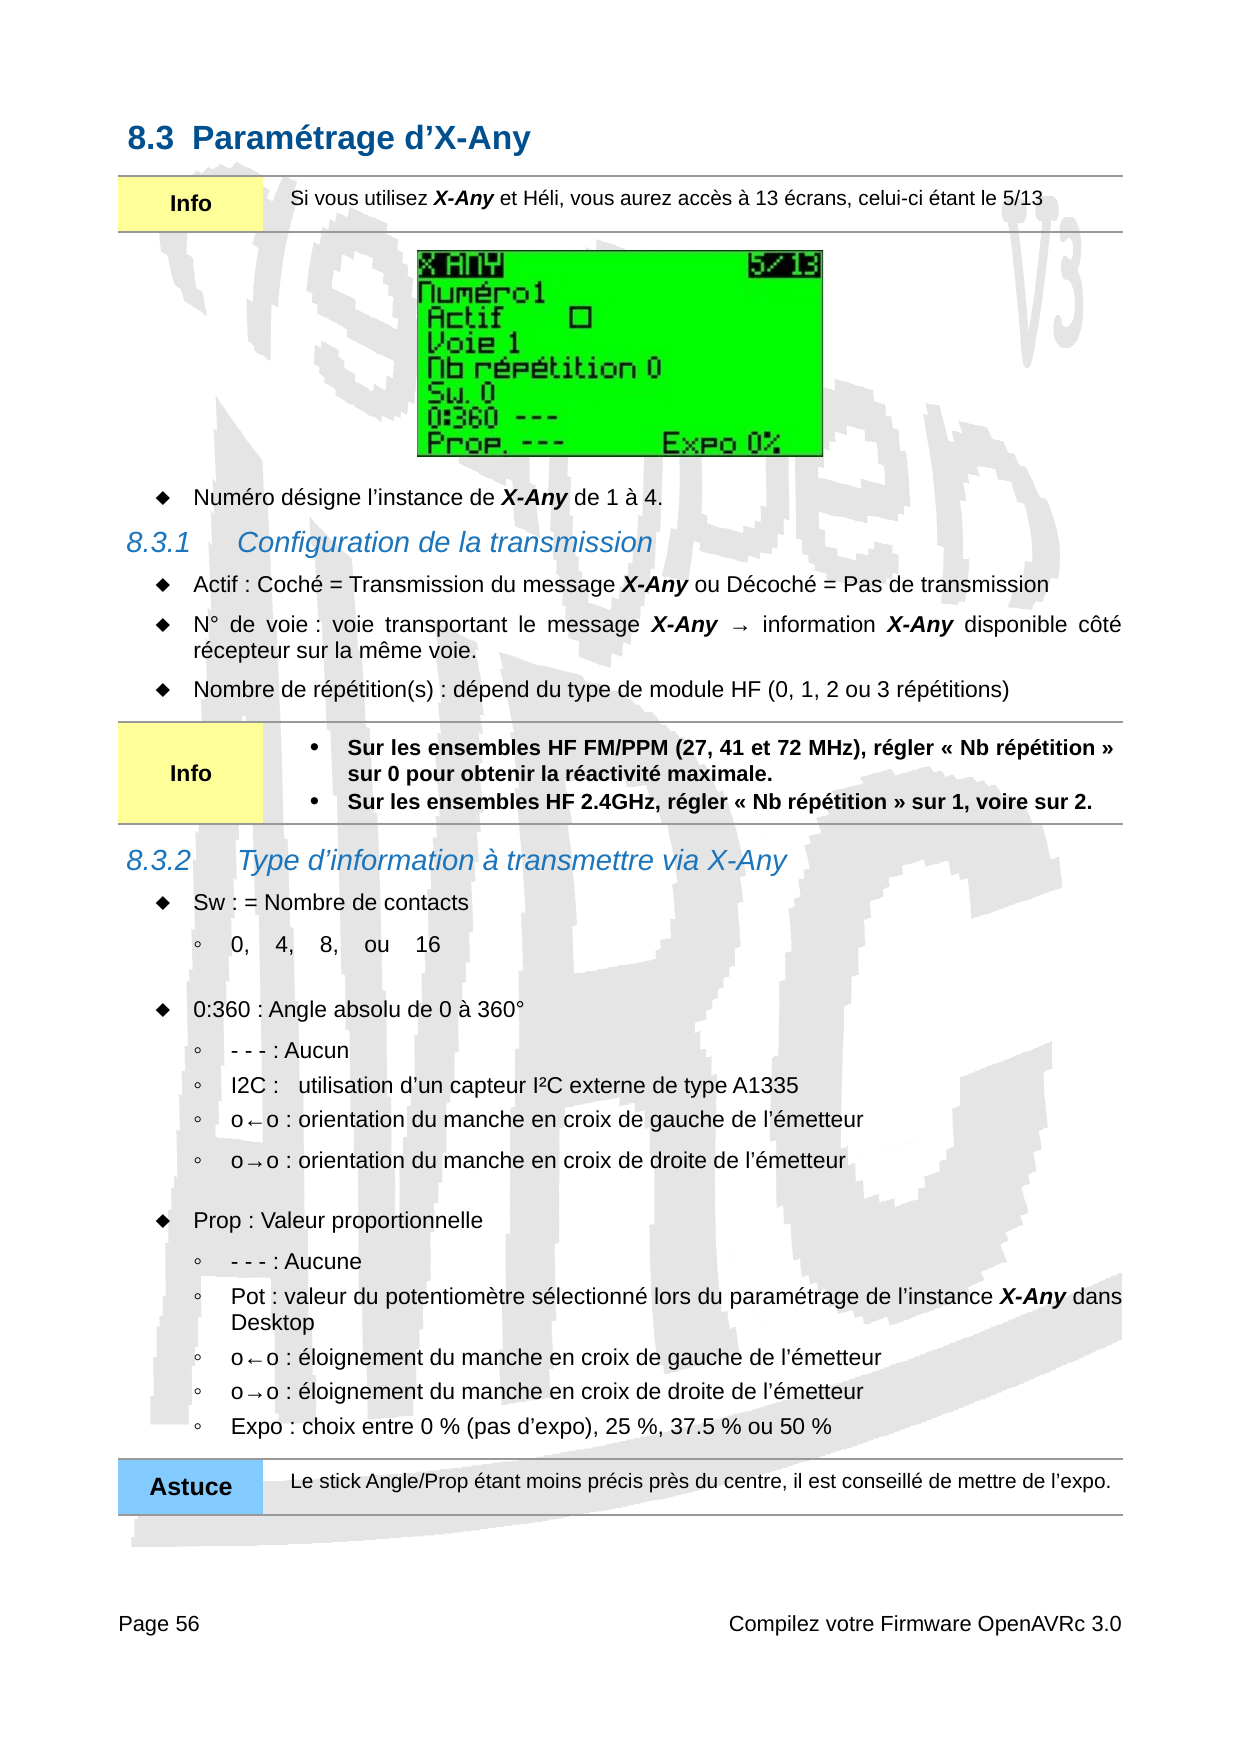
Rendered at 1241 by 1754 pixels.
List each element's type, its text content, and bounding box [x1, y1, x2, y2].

list Nombre de répétition(s) : dépend du type de module HF (0, 1, 2 ou 3 répétitions) [156, 676, 1122, 703]
picture [417, 250, 824, 457]
subtitle Type d’information à transmettre via X-Any [118, 843, 1122, 877]
list Actif : Coché = Transmission du message X-Any ou Décoché = Pas de transmission [156, 571, 1122, 598]
list 0:360 : Angle absolu de 0 à 360° [156, 996, 1122, 1022]
list o→o : orientation du manche en croix de droite de l’émetteur [193, 1146, 1122, 1174]
table_header Le stick Angle/Prop étant moins précis près du centre, il est conseillé de mettre de l’expo. [264, 1460, 1122, 1514]
list Pot : valeur du potentiomètre sélectionné lors du paramétrage de l’instance X-Any dans Desktop [193, 1281, 1122, 1336]
list N° de voie : voie transportant le message X-Any → information X-Any disponible côté récepteur sur la même voie. [156, 611, 1122, 664]
subtitle Paramétrage d’X-Any [118, 118, 1122, 157]
list o→o : éloignement du manche en croix de droite de l’émetteur [193, 1376, 1122, 1405]
table_header Info [118, 177, 263, 231]
list Prop : Valeur proportionnelle [156, 1207, 1122, 1233]
list Numéro désigne l’instance de X-Any de 1 à 4. [156, 484, 1122, 511]
list Expo : choix entre 0 % (pas d’expo), 25 %, 37.5 % ou 50 % [193, 1411, 1122, 1440]
list o←o : éloignement du manche en croix de gauche de l’émetteur [193, 1342, 1122, 1370]
table_header Info [118, 723, 263, 823]
list 0, 4, 8, ou 16 [193, 928, 1122, 957]
list I2C : utilisation d’un capteur I²C externe de type A1335 [193, 1069, 1122, 1098]
table_header Astuce [118, 1460, 263, 1514]
table_header Si vous utilisez X-Any et Héli, vous aurez accès à 13 écrans, celui-ci étant le 5/13 [264, 177, 1122, 231]
list Sw : = Nombre de contacts [156, 889, 1122, 916]
list - - - : Aucun [193, 1035, 1122, 1064]
subtitle Configuration de la transmission [118, 525, 1122, 559]
list - - - : Aucune [193, 1246, 1122, 1275]
table_header Sur les ensembles HF FM/PPM (27, 41 et 72 MHz), régler « Nb répétition » sur 0 pour obtenir la réactivité maximale. Sur les ensembles HF 2.4GHz, régler « Nb répétition » sur 1, voire sur 2. [264, 723, 1122, 823]
list o←o : orientation du manche en croix de gauche de l’émetteur [193, 1104, 1122, 1133]
